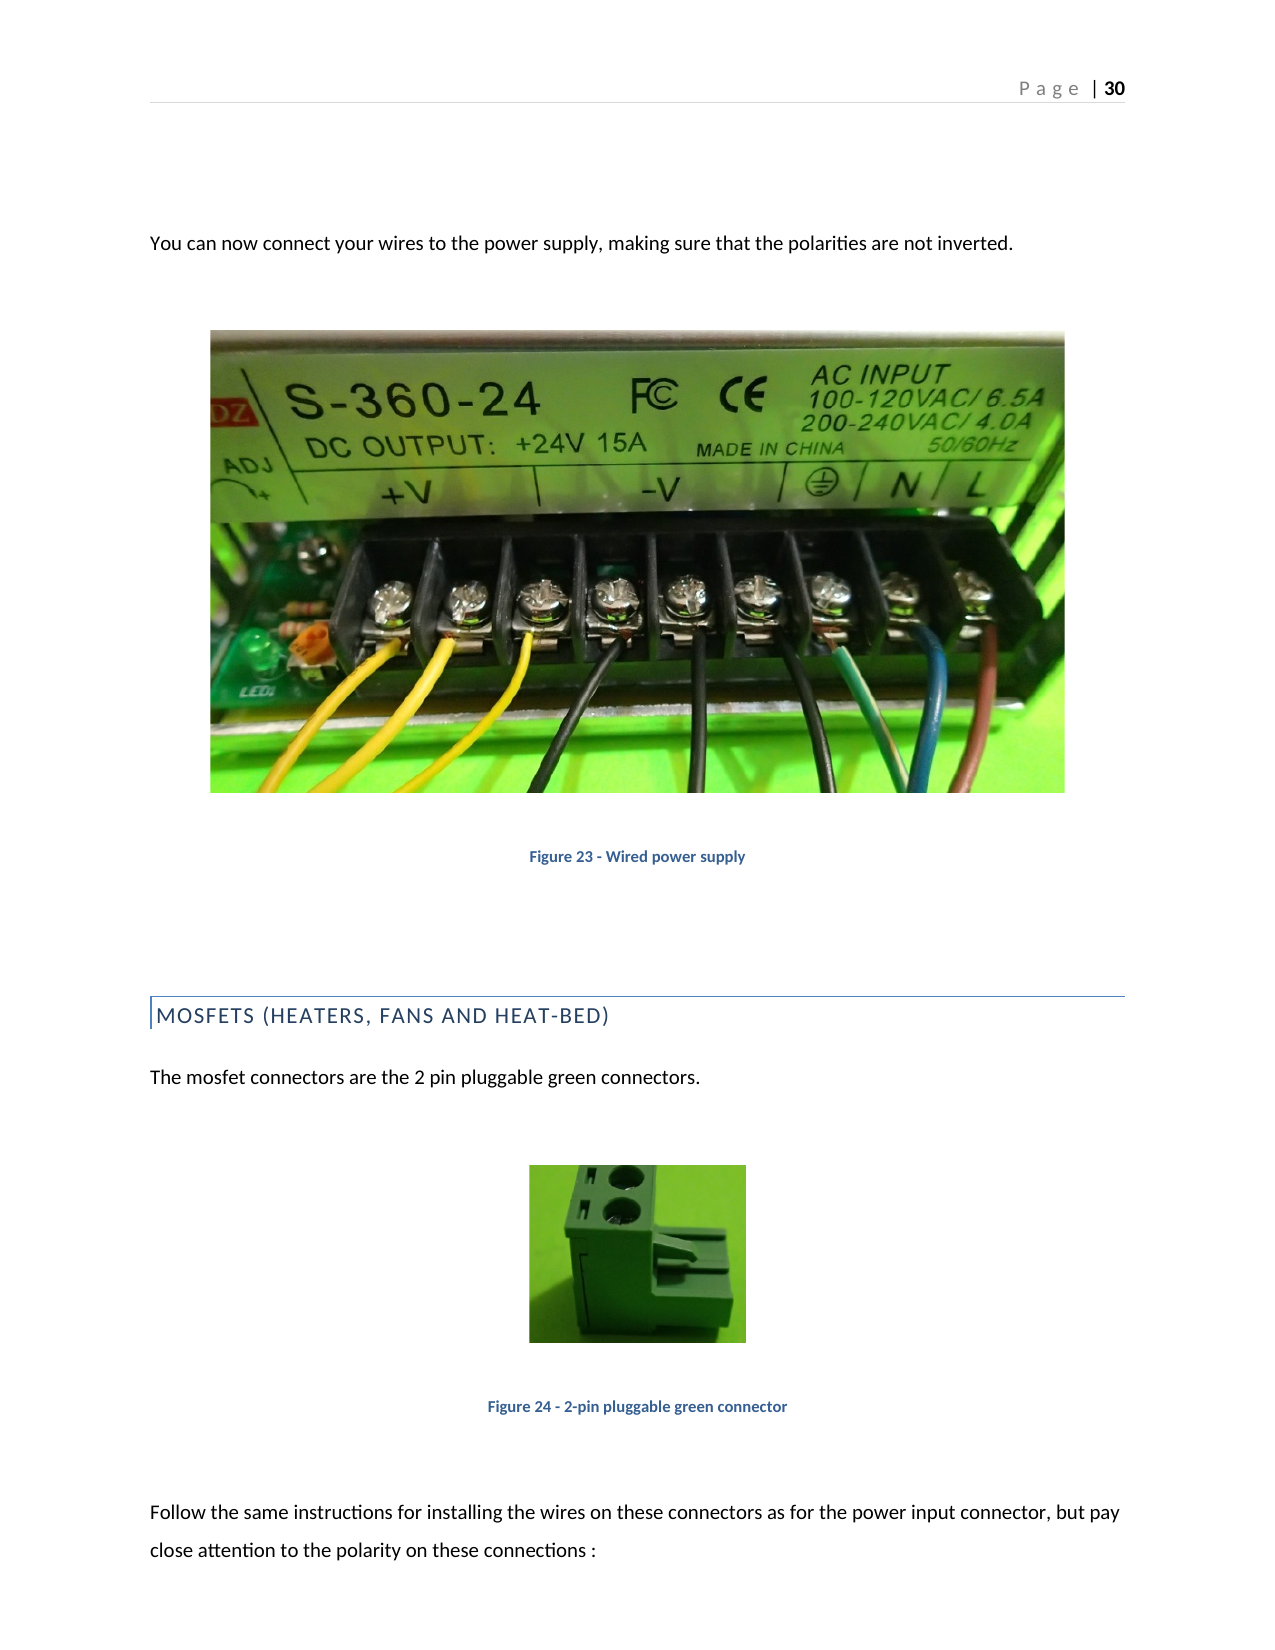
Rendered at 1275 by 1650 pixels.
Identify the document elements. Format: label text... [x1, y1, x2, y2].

text You can now connect your wires to the power supply, making sure that the polarities are not inverted. [150, 230, 1125, 255]
text Follow the same instructions for installing the wires on these connectors as for the power input connector, but pay close attention to the polarity on these connections : [150, 1461, 1125, 1563]
text Figure 24 - 2-pin pluggable green connector [150, 1396, 1125, 1417]
text Figure 23 - Wired power supply [150, 846, 1125, 867]
text The mosfet connectors are the 2 pin pluggable green connectors. [150, 1064, 1125, 1090]
subtitle Mosfets (heaters, fans and heat-bed) [152, 997, 1125, 1029]
